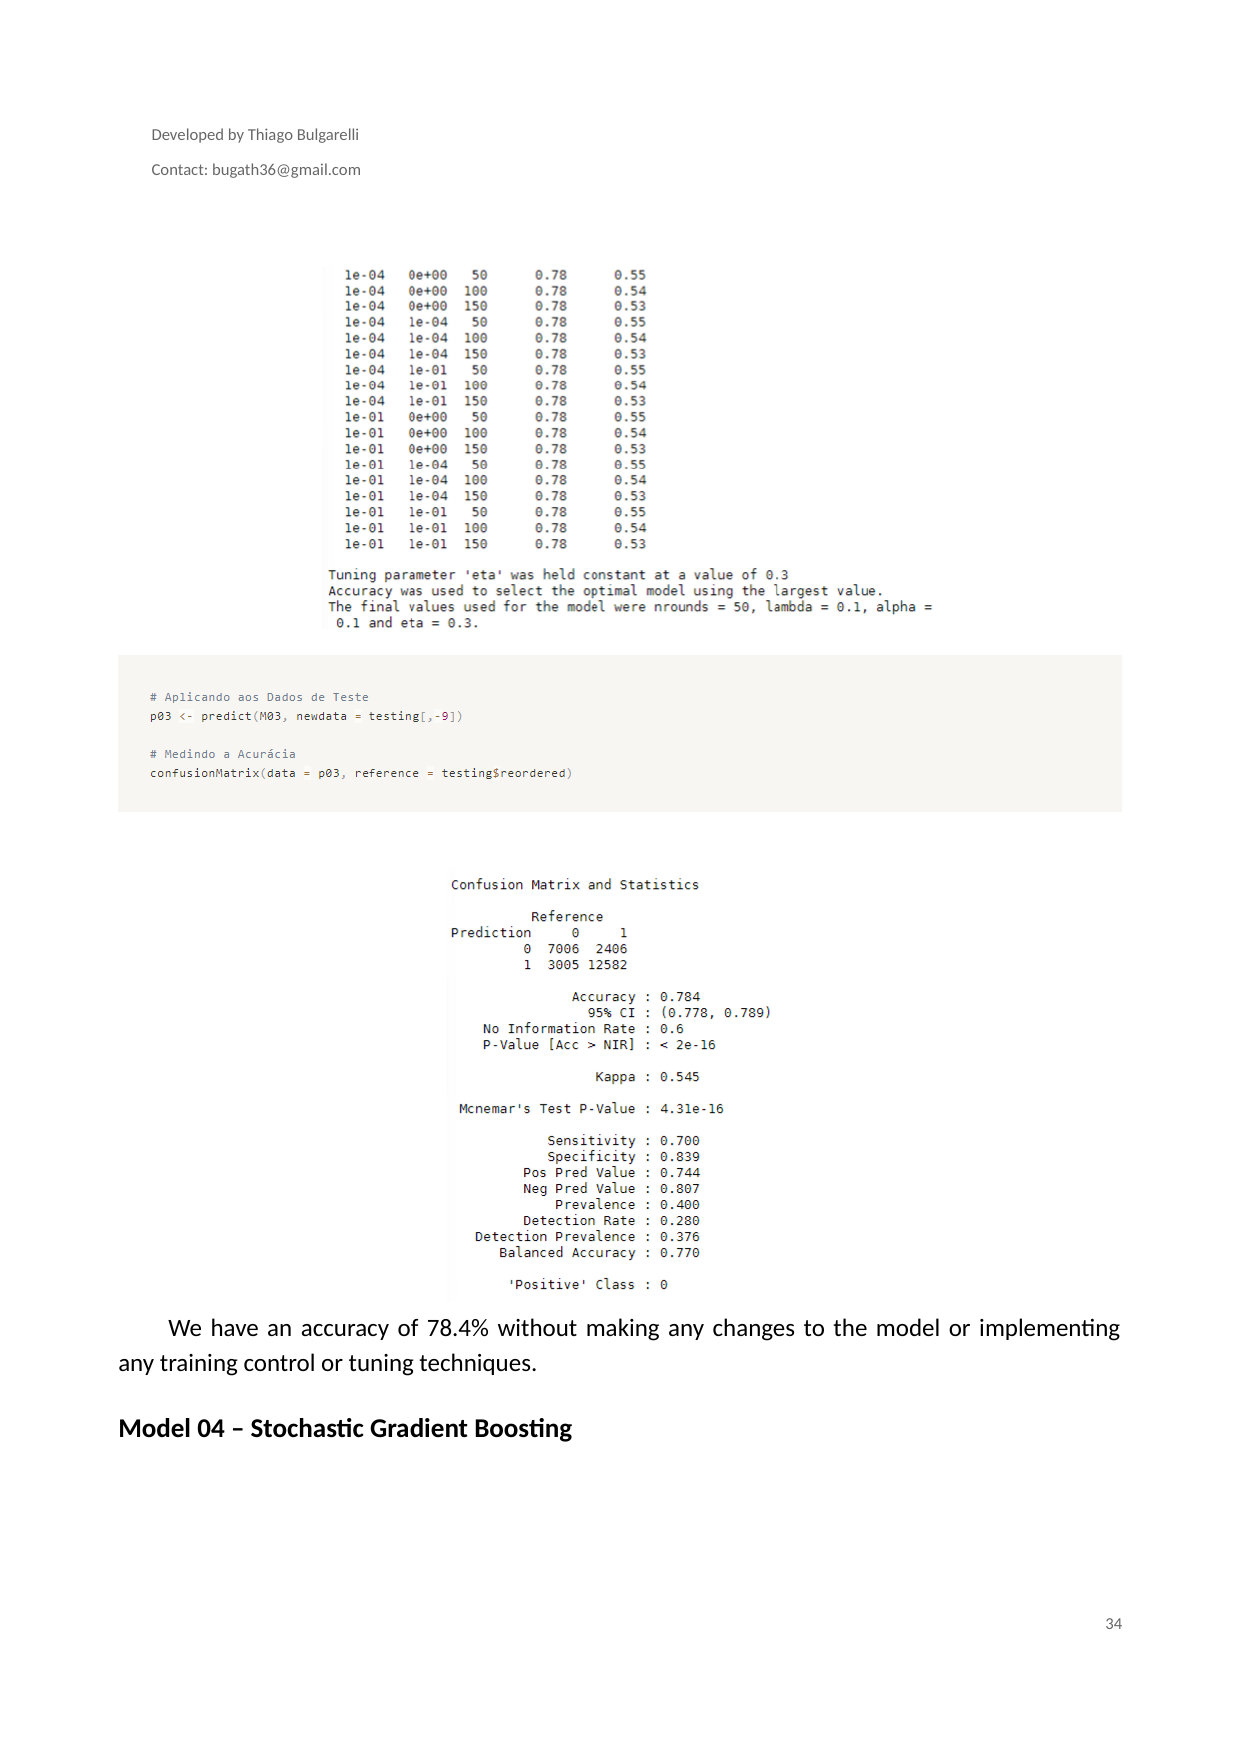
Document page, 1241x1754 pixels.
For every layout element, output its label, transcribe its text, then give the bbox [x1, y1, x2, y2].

picture [320, 266, 943, 629]
subtitle Model 04 – Stochastic Gradient Boosting [118, 1411, 1122, 1444]
picture [118, 655, 1123, 812]
text We have an accuracy of 78.4% without making any changes to the model or implementing any training control or tuning techniques. [118, 1312, 1122, 1377]
